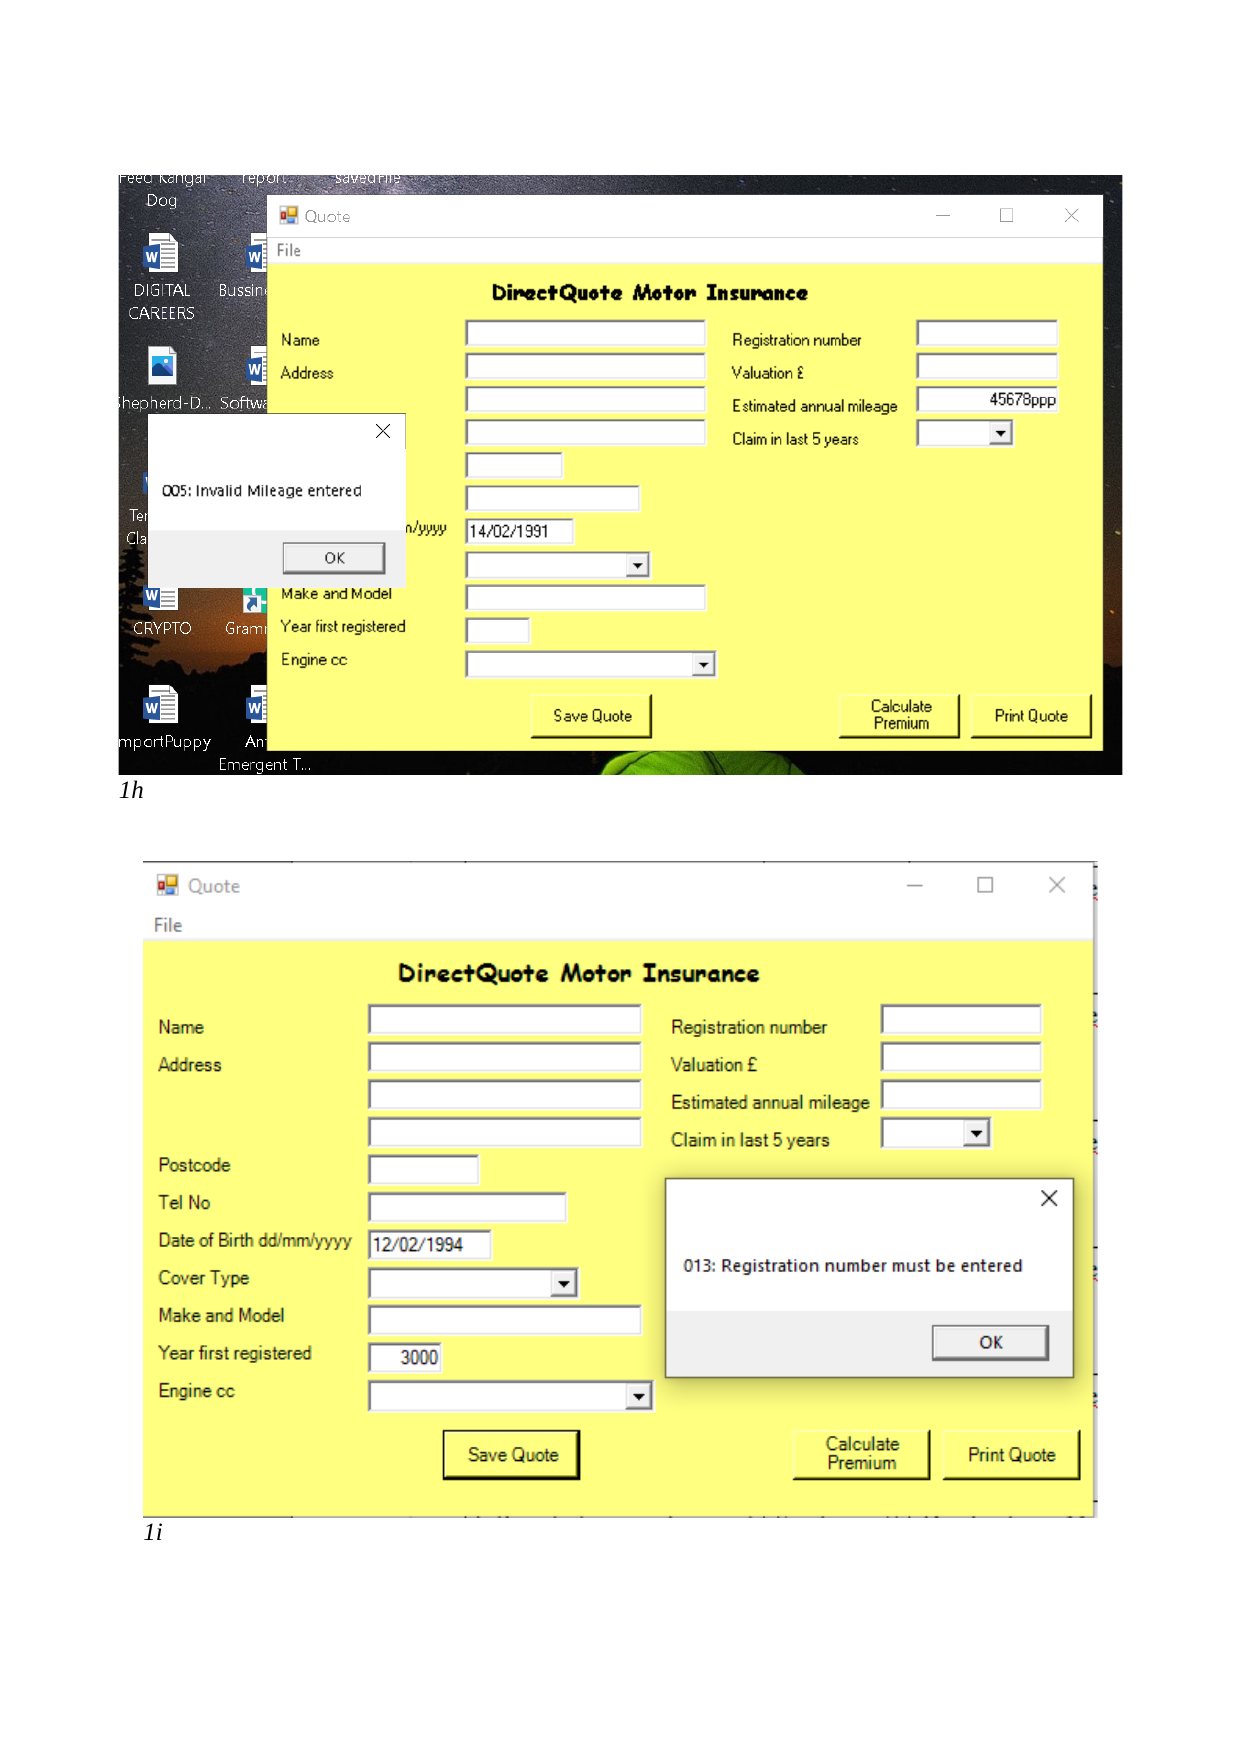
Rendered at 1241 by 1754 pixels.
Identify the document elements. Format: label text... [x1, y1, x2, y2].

text 1i [143, 1518, 1098, 1546]
picture [118, 175, 1123, 775]
picture [143, 861, 1098, 1518]
text 1h [118, 775, 1122, 803]
